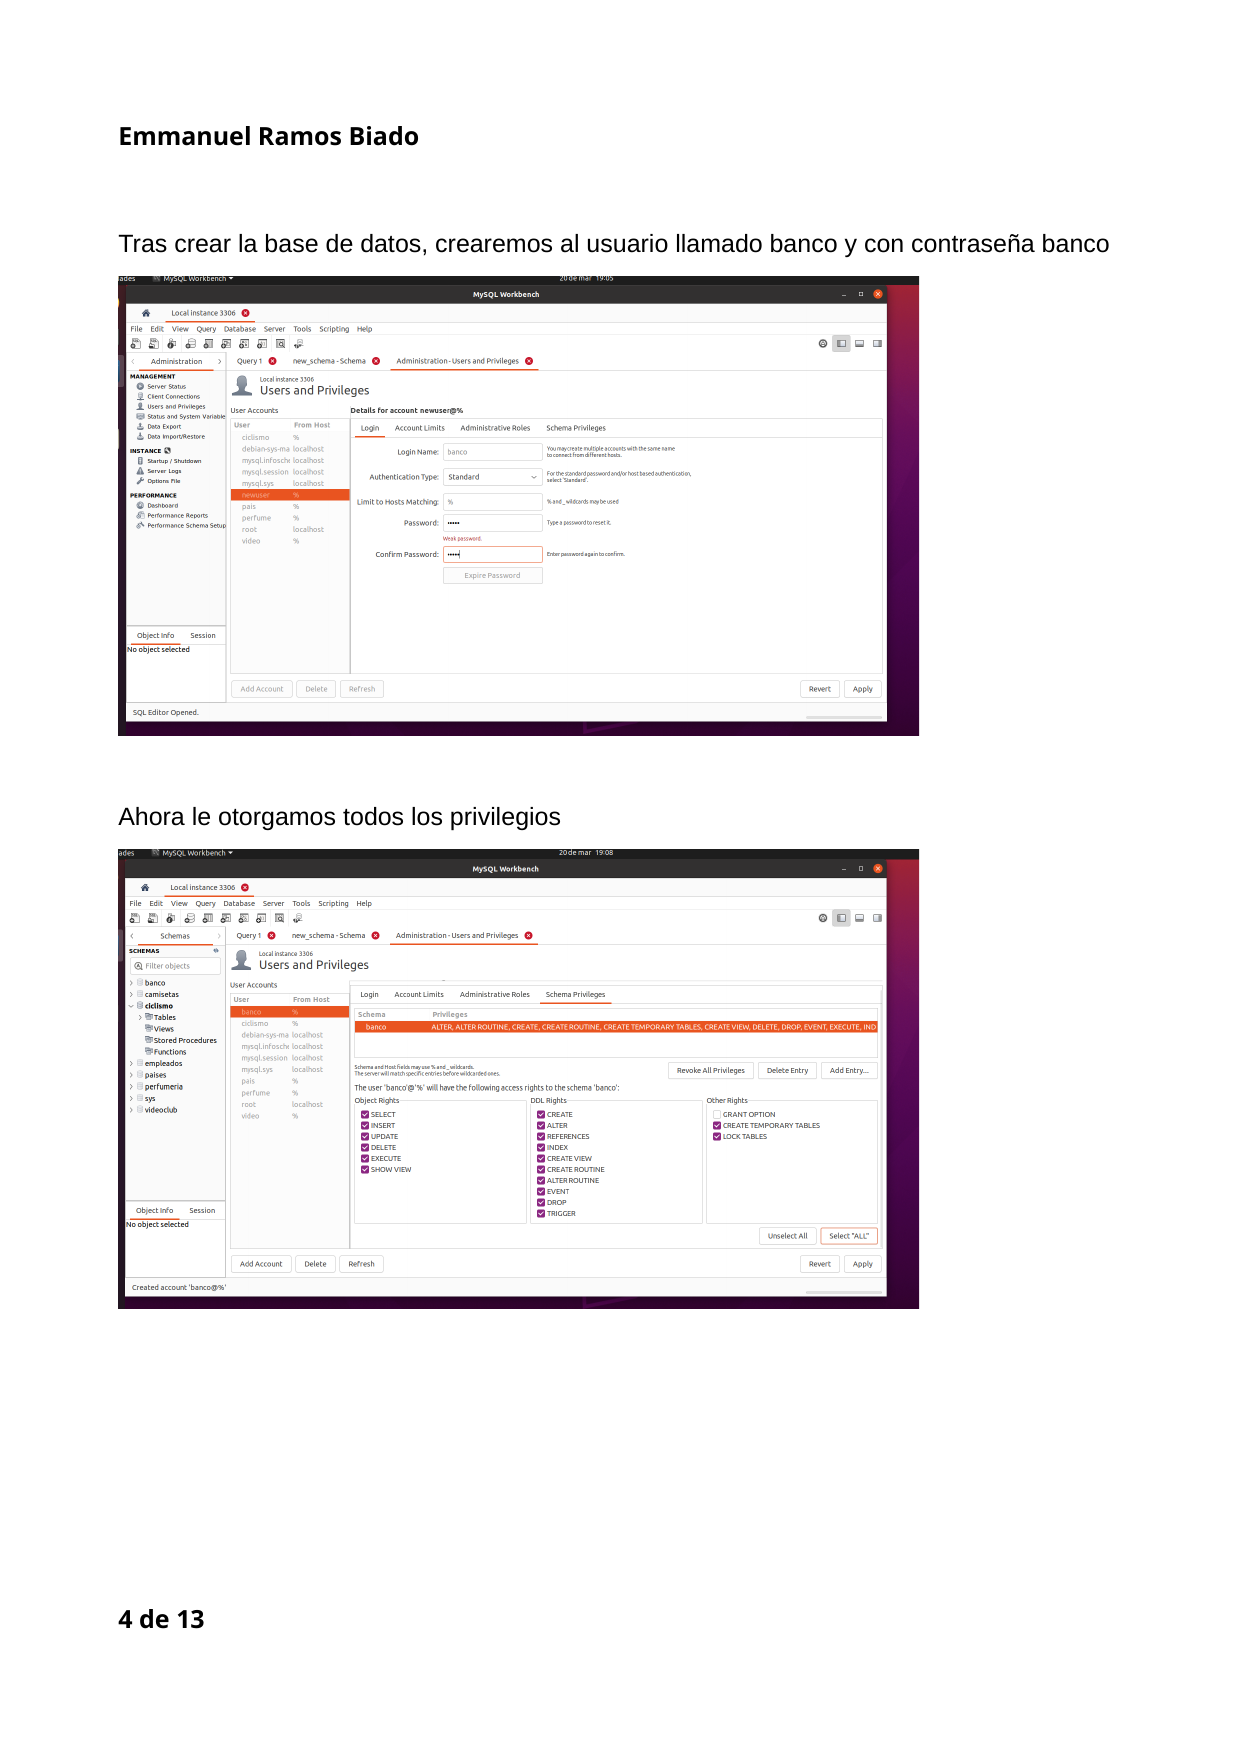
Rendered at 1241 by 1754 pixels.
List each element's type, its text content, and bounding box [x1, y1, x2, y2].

text Tras crear la base de datos, crearemos al usuario llamado banco y con contraseña banco [118, 229, 1122, 258]
picture [118, 276, 920, 736]
picture [118, 849, 920, 1309]
text Ahora le otorgamos todos los privilegios [118, 802, 1122, 830]
